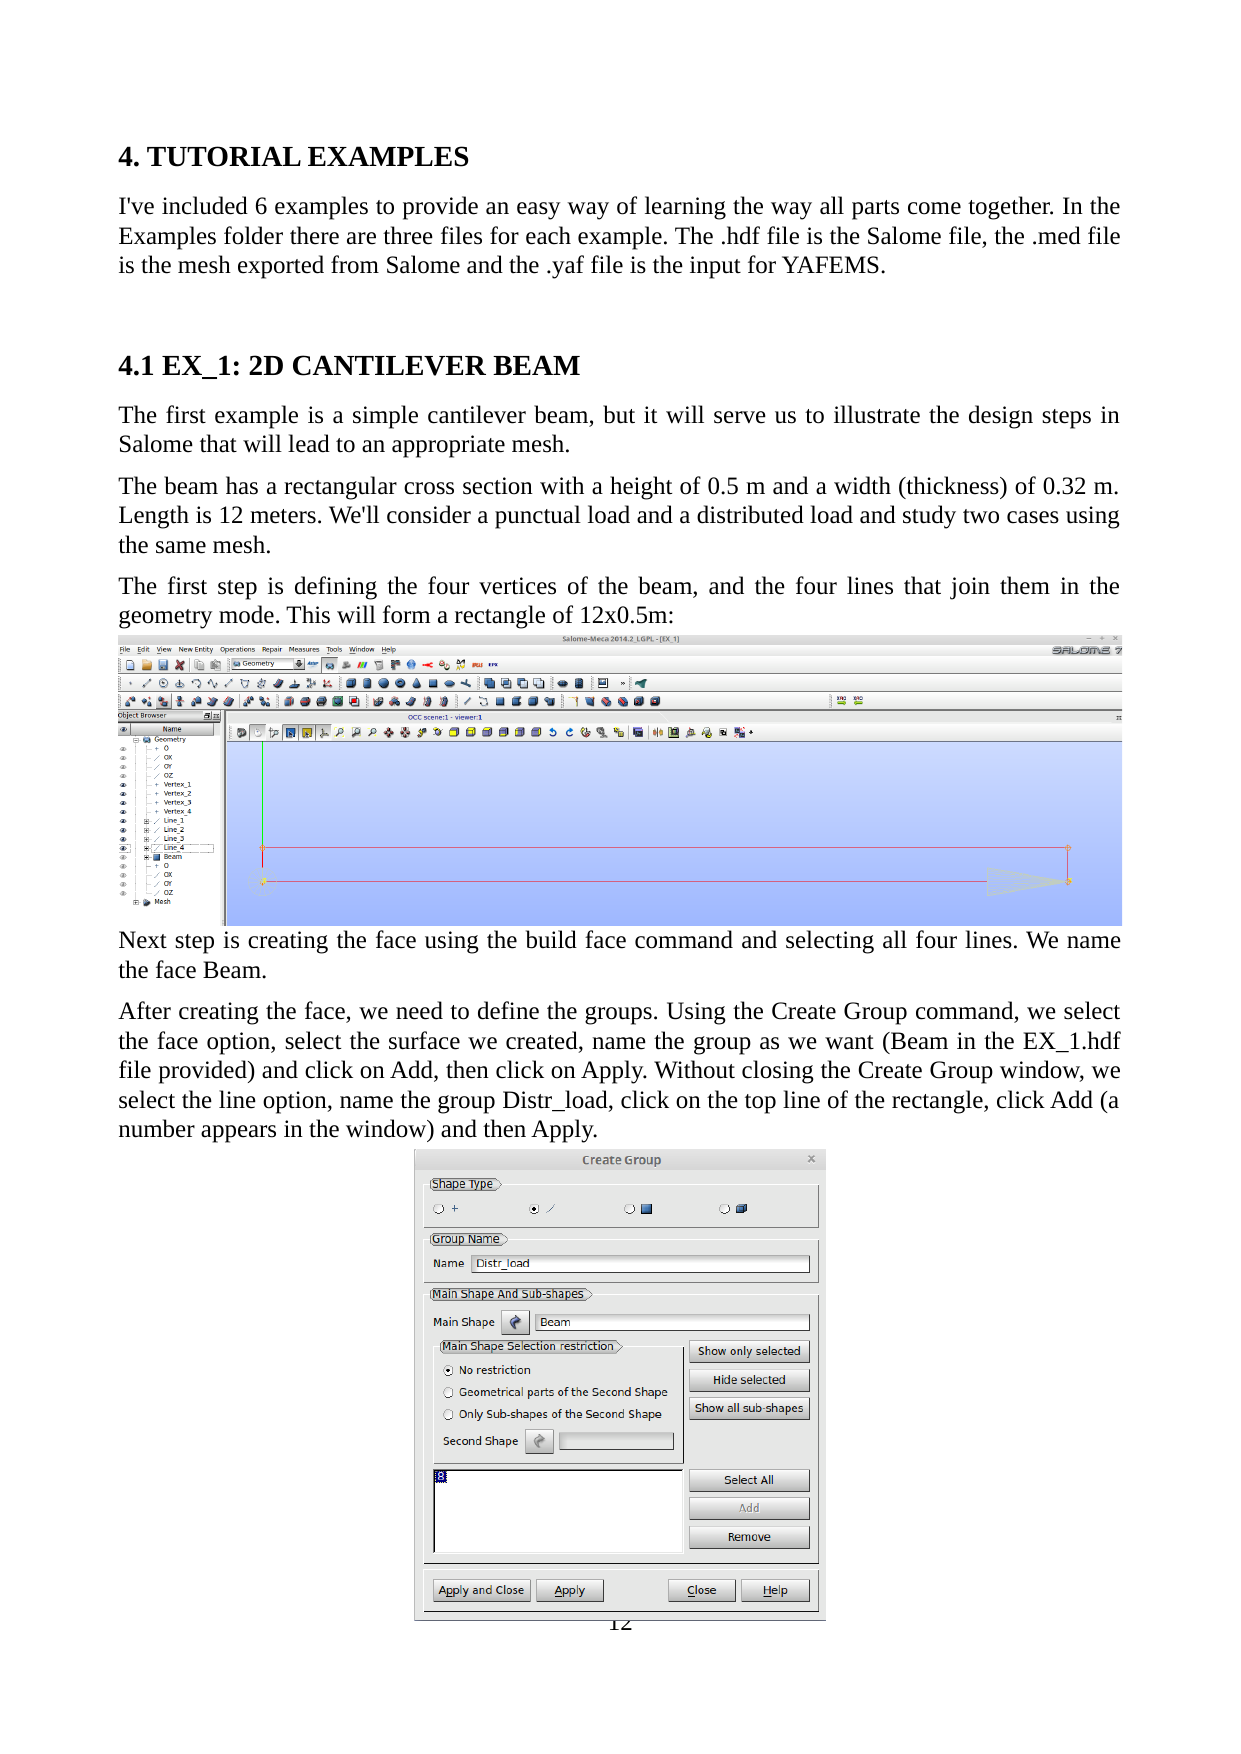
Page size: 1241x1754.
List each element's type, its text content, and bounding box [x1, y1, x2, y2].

text I've included 6 examples to provide an easy way of learning the way all parts come together. In the Examples folder there are three files for each example. The .hdf file is the Salome file, the .med file is the mesh exported from Salome and the .yaf file is the input for YAFEMS. [118, 191, 1122, 279]
picture [414, 1149, 826, 1621]
subtitle 4.1 EX_1: 2D CANTILEVER BEAM [118, 352, 1122, 381]
text After creating the face, we need to define the groups. Using the Create Group command, we select the face option, select the surface we created, name the group as we want (Beam in the EX_1.hdf file provided) and click on Add, then click on Apply. Without closing the Create Group window, we select the line option, name the group Distr_load, click on the top line of the rectangle, click Add (a number appears in the window) and then Apply. [118, 996, 1122, 1144]
text The first step is defining the four vertices of the beam, and the four lines that join them in the geometry mode. This will form a rectangle of 12x0.5m: [118, 571, 1122, 630]
subtitle 4. TUTORIAL EXAMPLES [118, 143, 1122, 173]
text Next step is creating the face using the build face command and selecting all four lines. We name the face Beam. [118, 926, 1122, 984]
text The beam has a rectangular cross section with a height of 0.5 m and a width (thickness) of 0.32 m. Length is 12 meters. We'll consider a punctual load and a distributed load and study two cases using the same mesh. [118, 471, 1122, 559]
text The first example is a simple cantilever beam, but it will serve us to illustrate the design steps in Salome that will lead to an appropriate mesh. [118, 400, 1122, 459]
picture [118, 635, 1123, 926]
